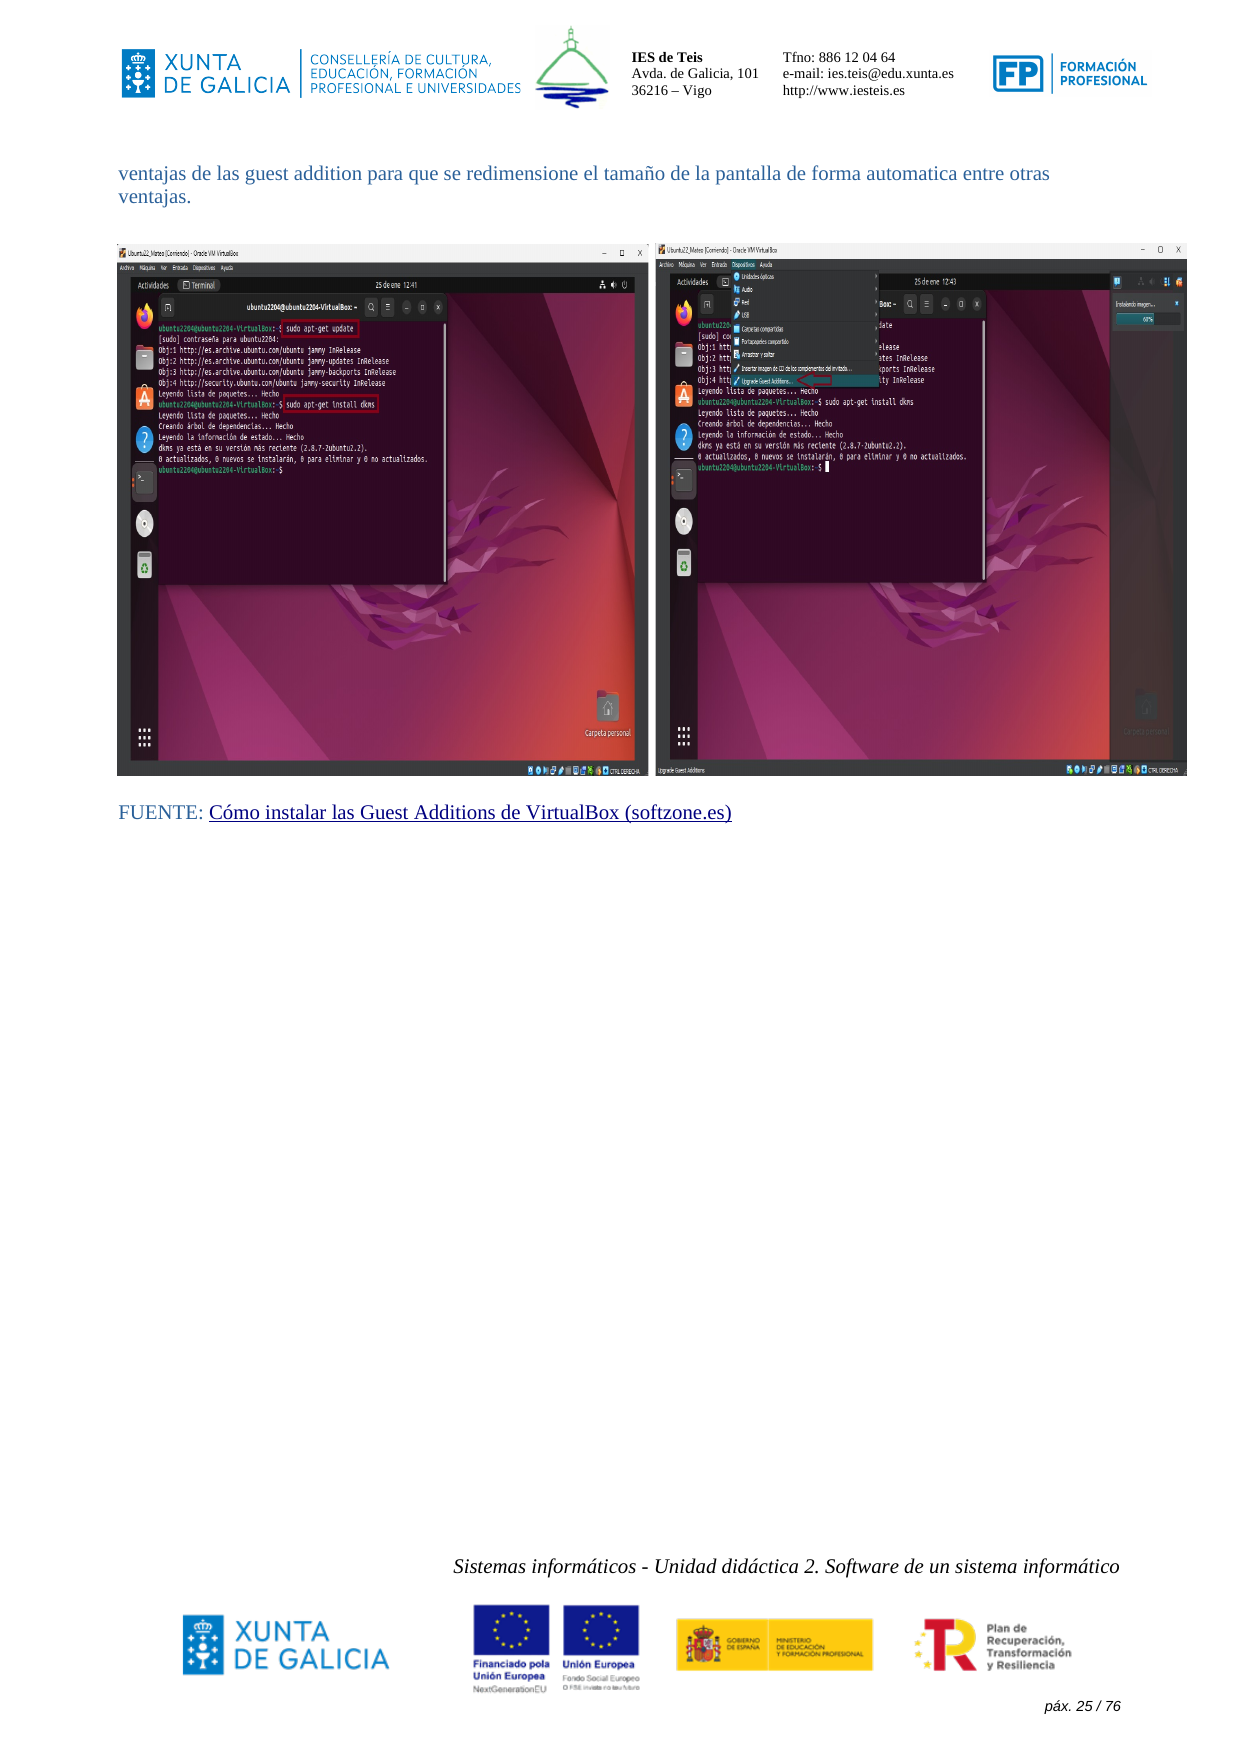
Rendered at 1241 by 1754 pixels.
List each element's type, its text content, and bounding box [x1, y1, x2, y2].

picture [655, 243, 1187, 776]
picture [182, 1593, 1085, 1700]
picture [121, 49, 521, 98]
picture [989, 50, 1153, 97]
text ventajas de las guest addition para que se redimensione el tamaño de la pantalla de forma automatica entre otras ventajas. [118, 160, 1122, 208]
picture [117, 244, 649, 776]
text FUENTE: Cómo instalar las Guest Additions de VirtualBox (softzone.es) [118, 800, 1122, 824]
picture [534, 25, 611, 110]
